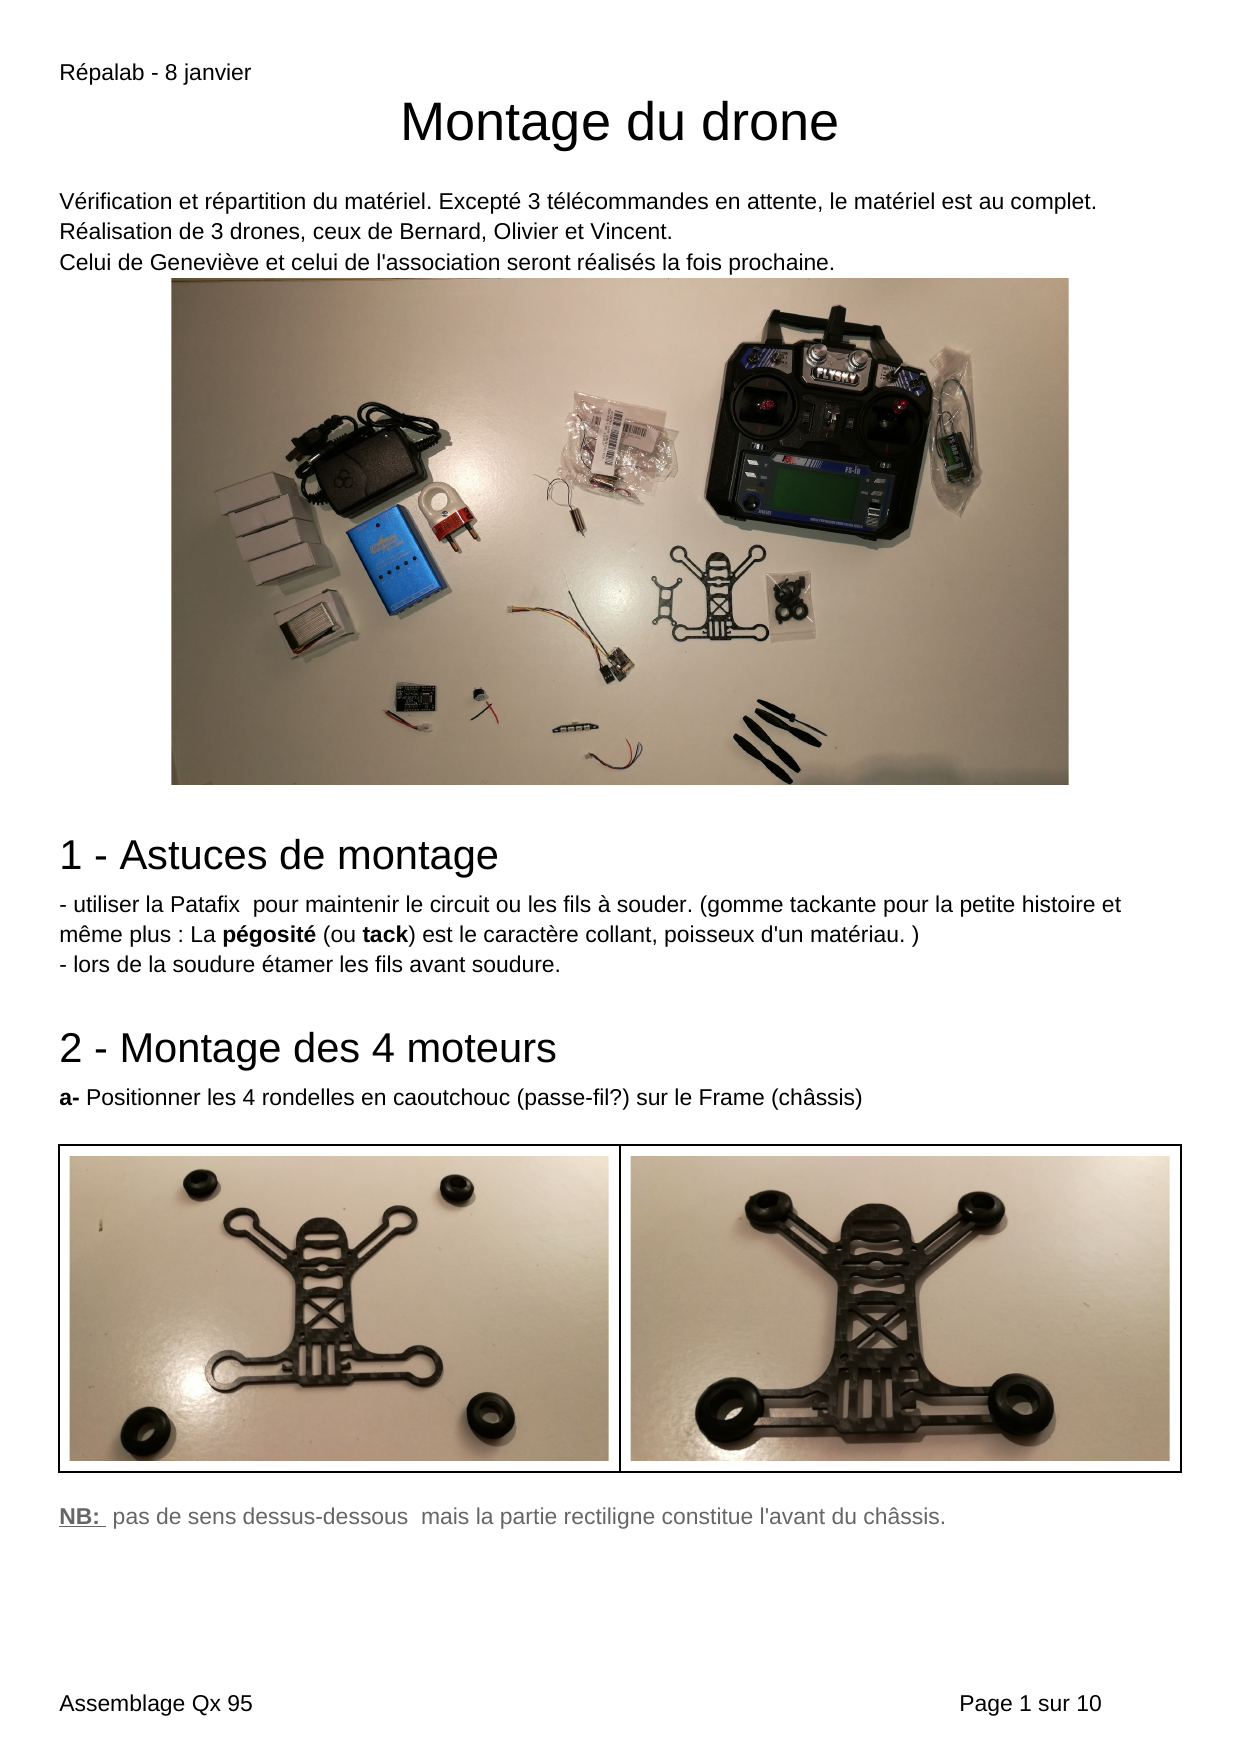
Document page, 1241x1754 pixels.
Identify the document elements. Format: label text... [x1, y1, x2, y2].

text - lors de la soudure étamer les fils avant soudure. [59, 951, 1181, 977]
text a- Positionner les 4 rondelles en caoutchouc (passe-fil?) sur le Frame (châssis) [59, 1083, 1181, 1110]
picture [171, 278, 1069, 785]
table_header [60, 1146, 619, 1471]
text - utiliser la Patafix pour maintenir le circuit ou les fils à souder. (gomme tackante pour la petite histoire et même plus : La pégosité (ou tack) est le caractère collant, poisseux d'un matériau. ) [59, 891, 1181, 947]
text Vérification et répartition du matériel. Excepté 3 télécommandes en attente, le matériel est au complet. [59, 188, 1181, 214]
table_header [621, 1146, 1180, 1471]
picture [630, 1156, 1170, 1461]
text Réalisation de 3 drones, ceux de Bernard, Olivier et Vincent. [59, 218, 1181, 244]
subtitle 1 - Astuces de montage [59, 830, 1181, 878]
text NB: pas de sens dessus-dessous mais la partie rectiligne constitue l'avant du châssis. [59, 1503, 1181, 1529]
text Répalab - 8 janvier [59, 59, 1181, 85]
title Montage du drone [59, 89, 1181, 152]
text Celui de Geneviève et celui de l'association seront réalisés la fois prochaine. [59, 248, 1181, 275]
picture [69, 1156, 609, 1461]
subtitle 2 - Montage des 4 moteurs [59, 1023, 1181, 1071]
